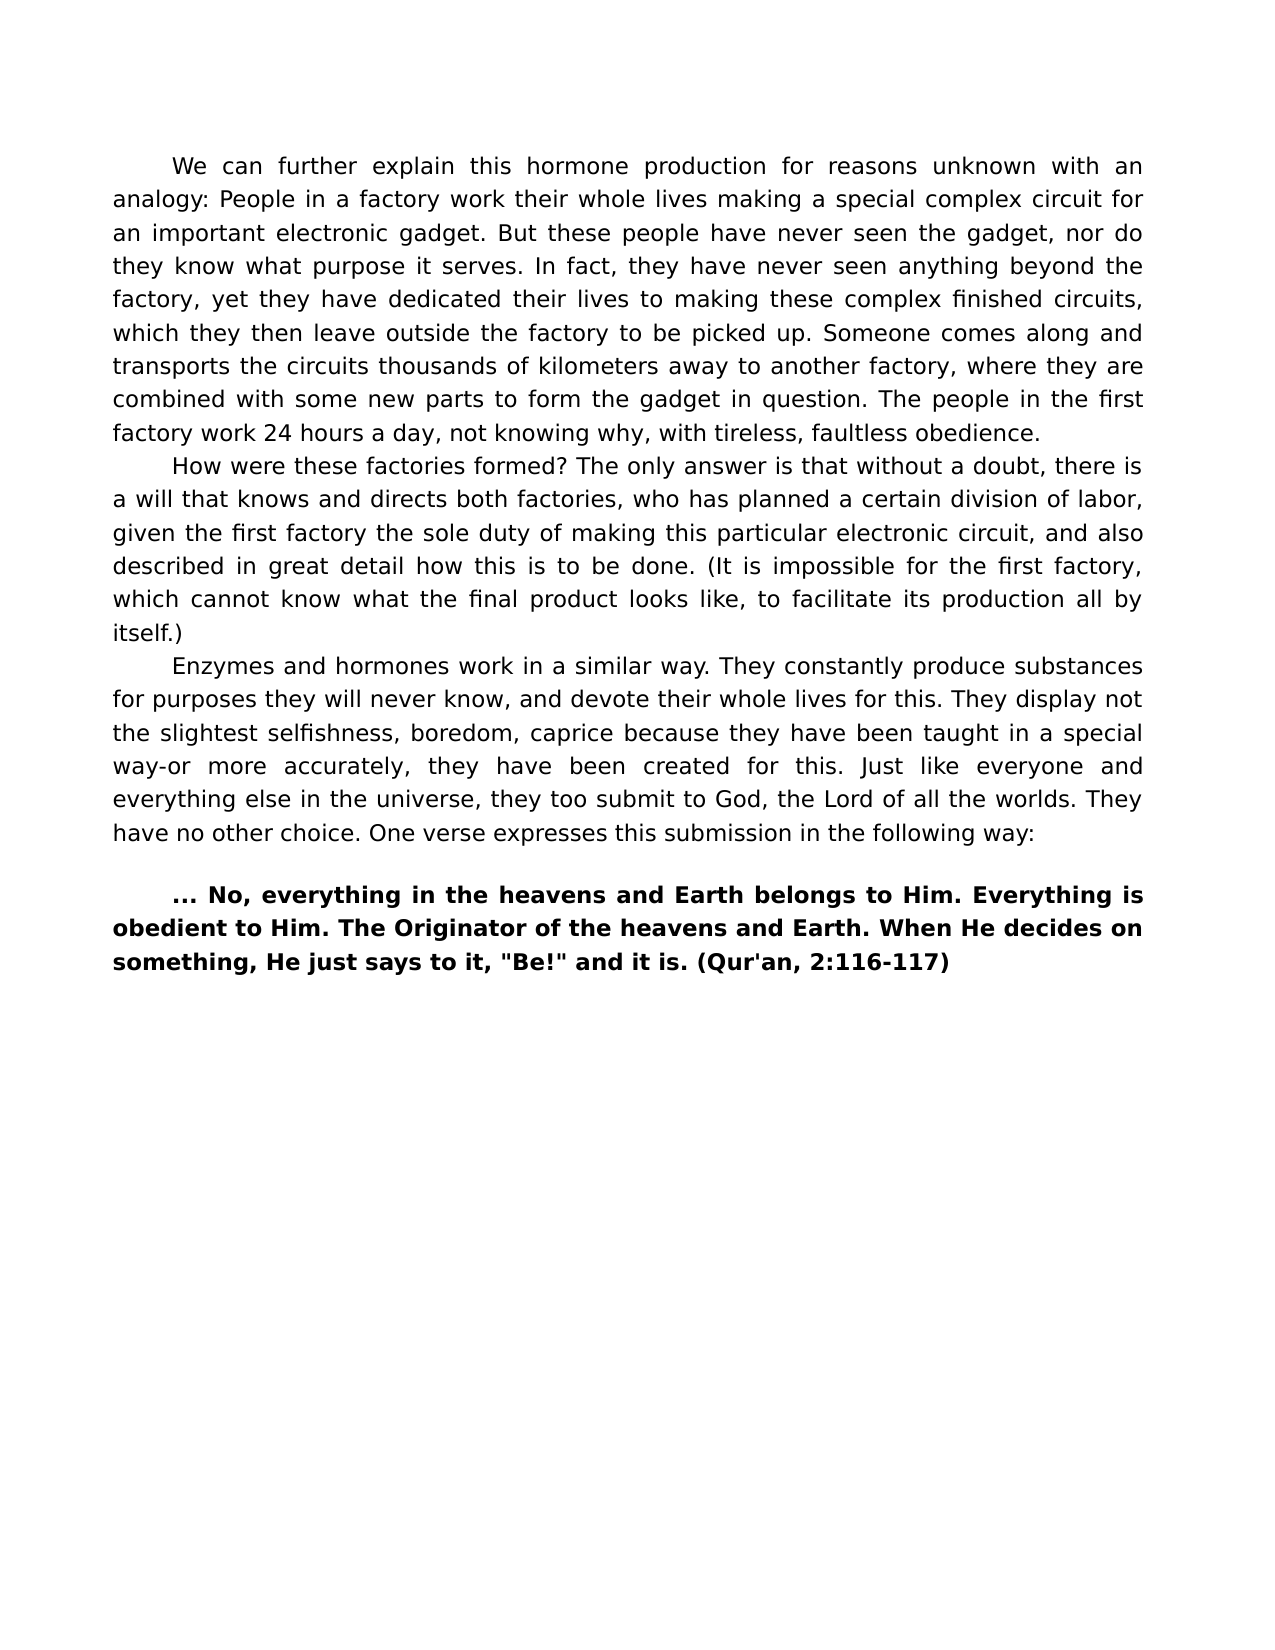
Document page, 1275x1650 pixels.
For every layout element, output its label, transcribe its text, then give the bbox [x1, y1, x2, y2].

text ... No, everything in the heavens and Earth belongs to Him. Everything is obedient to Him. The Originator of the heavens and Earth. When He decides on something, He just says to it, "Be!" and it is. (Qur'an, 2:116-117) [112, 877, 1145, 977]
text We can further explain this hormone production for reasons unknown with an analogy: People in a factory work their whole lives making a special complex circuit for an important electronic gadget. But these people have never seen the gadget, nor do they know what purpose it serves. In fact, they have never seen anything beyond the factory, yet they have dedicated their lives to making these complex finished circuits, which they then leave outside the factory to be picked up. Someone comes along and transports the circuits thousands of kilometers away to another factory, where they are combined with some new parts to form the gadget in question. The people in the first factory work 24 hours a day, not knowing why, with tireless, faultless obedience. [112, 148, 1145, 448]
text Enzymes and hormones work in a similar way. They constantly produce substances for purposes they will never know, and devote their whole lives for this. They display not the slightest selfishness, boredom, caprice because they have been taught in a special way-or more accurately, they have been created for this. Just like everyone and everything else in the universe, they too submit to God, the Lord of all the worlds. They have no other choice. One verse expresses this submission in the following way: [112, 648, 1145, 848]
text How were these factories formed? The only answer is that without a doubt, there is a will that knows and directs both factories, who has planned a certain division of labor, given the first factory the sole duty of making this particular electronic circuit, and also described in great detail how this is to be done. (It is impossible for the first factory, which cannot know what the final product looks like, to facilitate its production all by itself.) [112, 448, 1145, 648]
